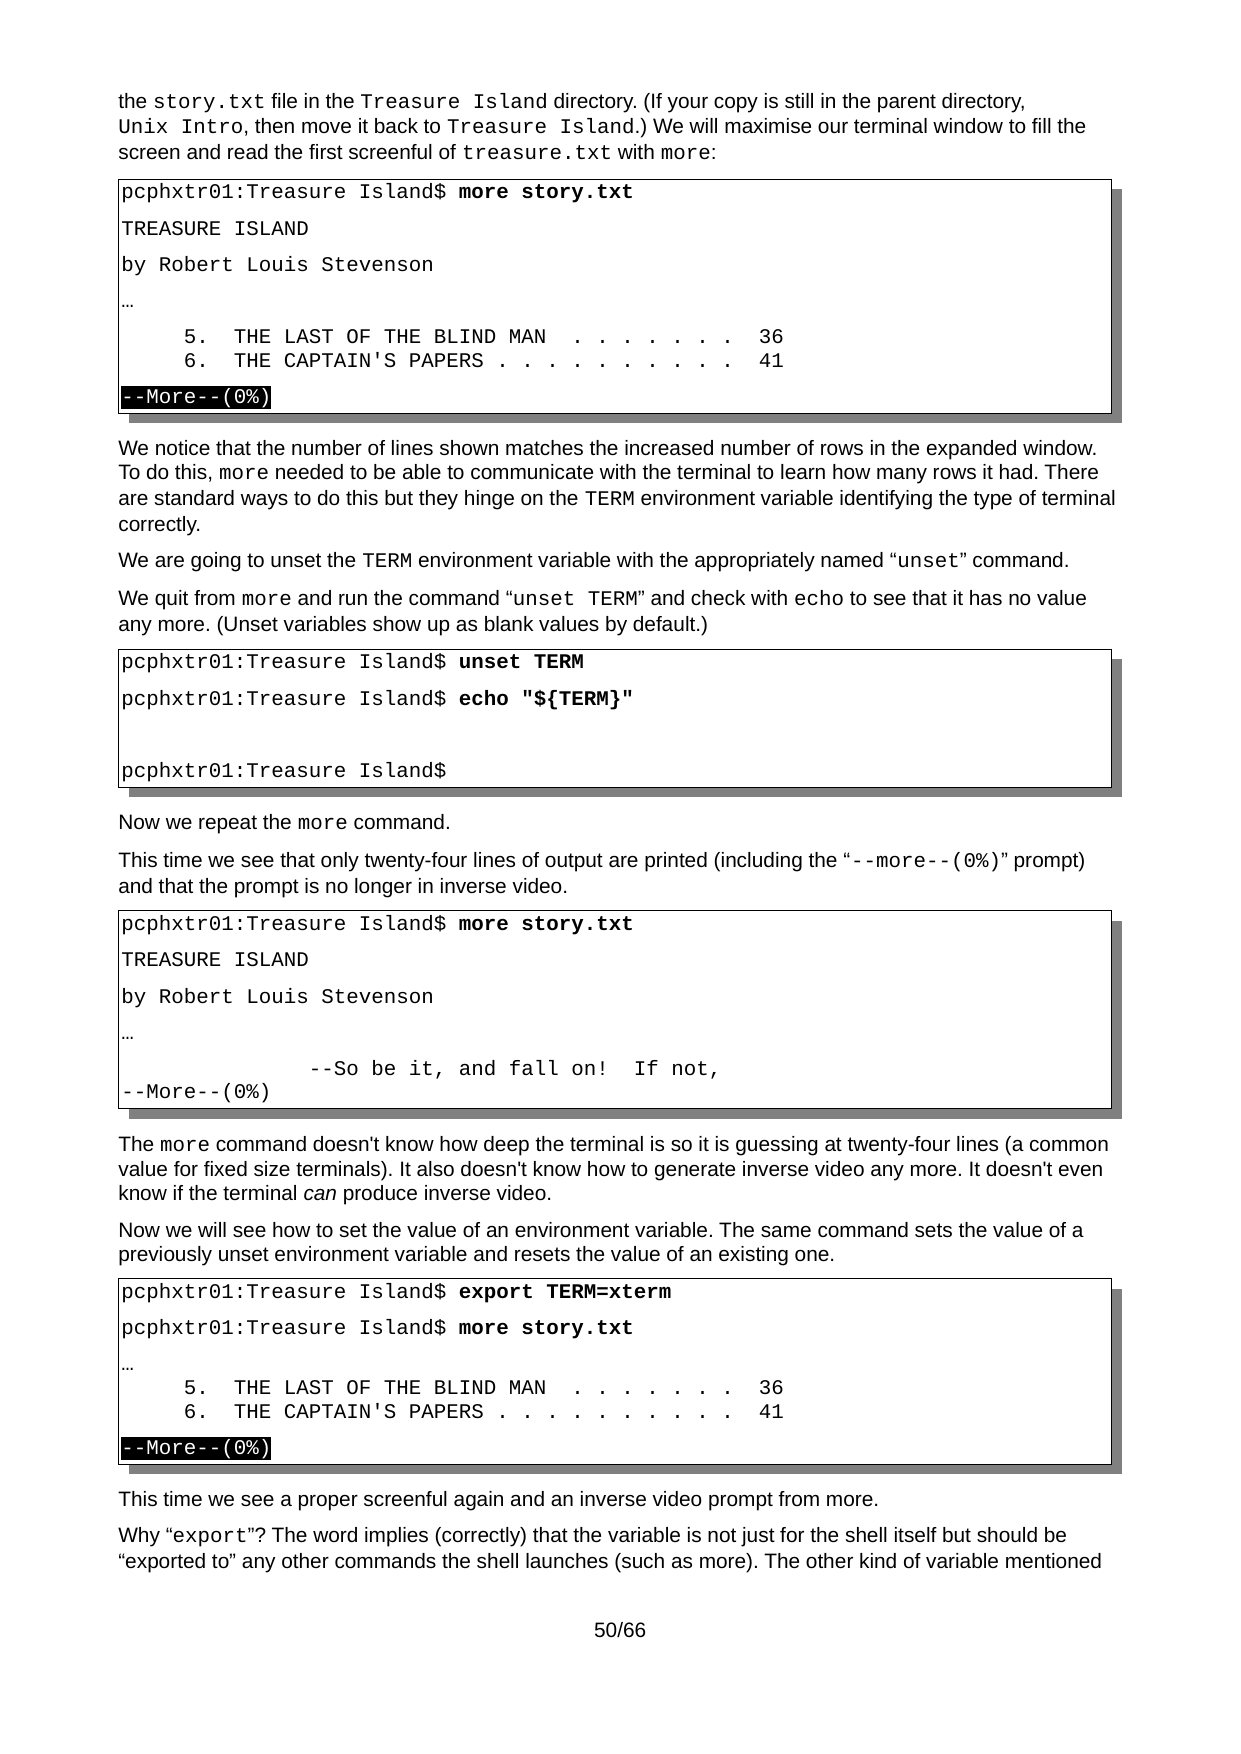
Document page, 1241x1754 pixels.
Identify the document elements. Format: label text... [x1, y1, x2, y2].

text This time we see that only twenty-four lines of output are printed (including the “‑‑more‑‑(0%)” prompt) and that the prompt is no longer in inverse video. [118, 848, 1122, 898]
text Now we repeat the more command. [118, 810, 1122, 836]
text by Robert Louis Stevenson [119, 251, 1111, 277]
text Now we will see how to set the value of an environment variable. The same command sets the value of a previously unset environment variable and resets the value of an existing one. [118, 1218, 1122, 1266]
text TREASURE ISLAND [119, 946, 1111, 973]
text --So be it, and fall on! If not, --More--(0%) [119, 1055, 1111, 1108]
text --More--(0%) [119, 1434, 1111, 1463]
text pcphxtr01:Treasure Island$ [119, 757, 1111, 787]
text We notice that the number of lines shown matches the increased number of rows in the expanded window. To do this, more needed to be able to communicate with the terminal to learn how many rows it had. There are standard ways to do this but they hinge on the TERM environment variable identifying the type of terminal correctly. [118, 436, 1122, 535]
text The more command doesn't know how deep the terminal is so it is guessing at twenty-four lines (a common value for fixed size terminals). It also doesn't know how to generate inverse video any more. It doesn't even know if the terminal can produce inverse video. [118, 1131, 1122, 1205]
text This time we see a proper screenful again and an inverse video prompt from more. [118, 1487, 1122, 1511]
text Why “export”? The word implies (correctly) that the variable is not just for the shell itself but should be “exported to” any other commands the shell launches (such as more). The other kind of variable mentioned [118, 1523, 1122, 1573]
text … [119, 287, 1111, 314]
text --More--(0%) [119, 383, 1111, 413]
text pcphxtr01:Treasure Island$ export TERM=xterm [119, 1279, 1111, 1305]
text … 5. THE LAST OF THE BLIND MAN . . . . . . . 36 6. THE CAPTAIN'S PAPERS . . . . . . . . . . 41 [119, 1350, 1111, 1424]
text … [119, 1019, 1111, 1045]
text pcphxtr01:Treasure Island$ more story.txt [119, 1314, 1111, 1341]
text pcphxtr01:Treasure Island$ more story.txt [119, 911, 1111, 937]
text pcphxtr01:Treasure Island$ more story.txt [119, 180, 1111, 205]
text 5. THE LAST OF THE BLIND MAN . . . . . . . 36 6. THE CAPTAIN'S PAPERS . . . . . . . . . . 41 [119, 323, 1111, 373]
text by Robert Louis Stevenson [119, 983, 1111, 1009]
text We are going to unset the TERM environment variable with the appropriately named “unset” command. [118, 548, 1122, 574]
text pcphxtr01:Treasure Island$ unset TERM [119, 650, 1111, 675]
text TREASURE ISLAND [119, 215, 1111, 241]
text the story.txt file in the Treasure Island directory. (If your copy is still in the parent directory, Unix Intro, then move it back to Treasure Island.) We will maximise our terminal window to fill the screen and read the first screenful of treasure.txt with more: [118, 88, 1122, 166]
text pcphxtr01:Treasure Island$ echo "${TERM}" [119, 684, 1111, 711]
text We quit from more and run the command “unset TERM” and check with echo to see that it has no value any more. (Unset variables show up as blank values by default.) [118, 586, 1122, 636]
